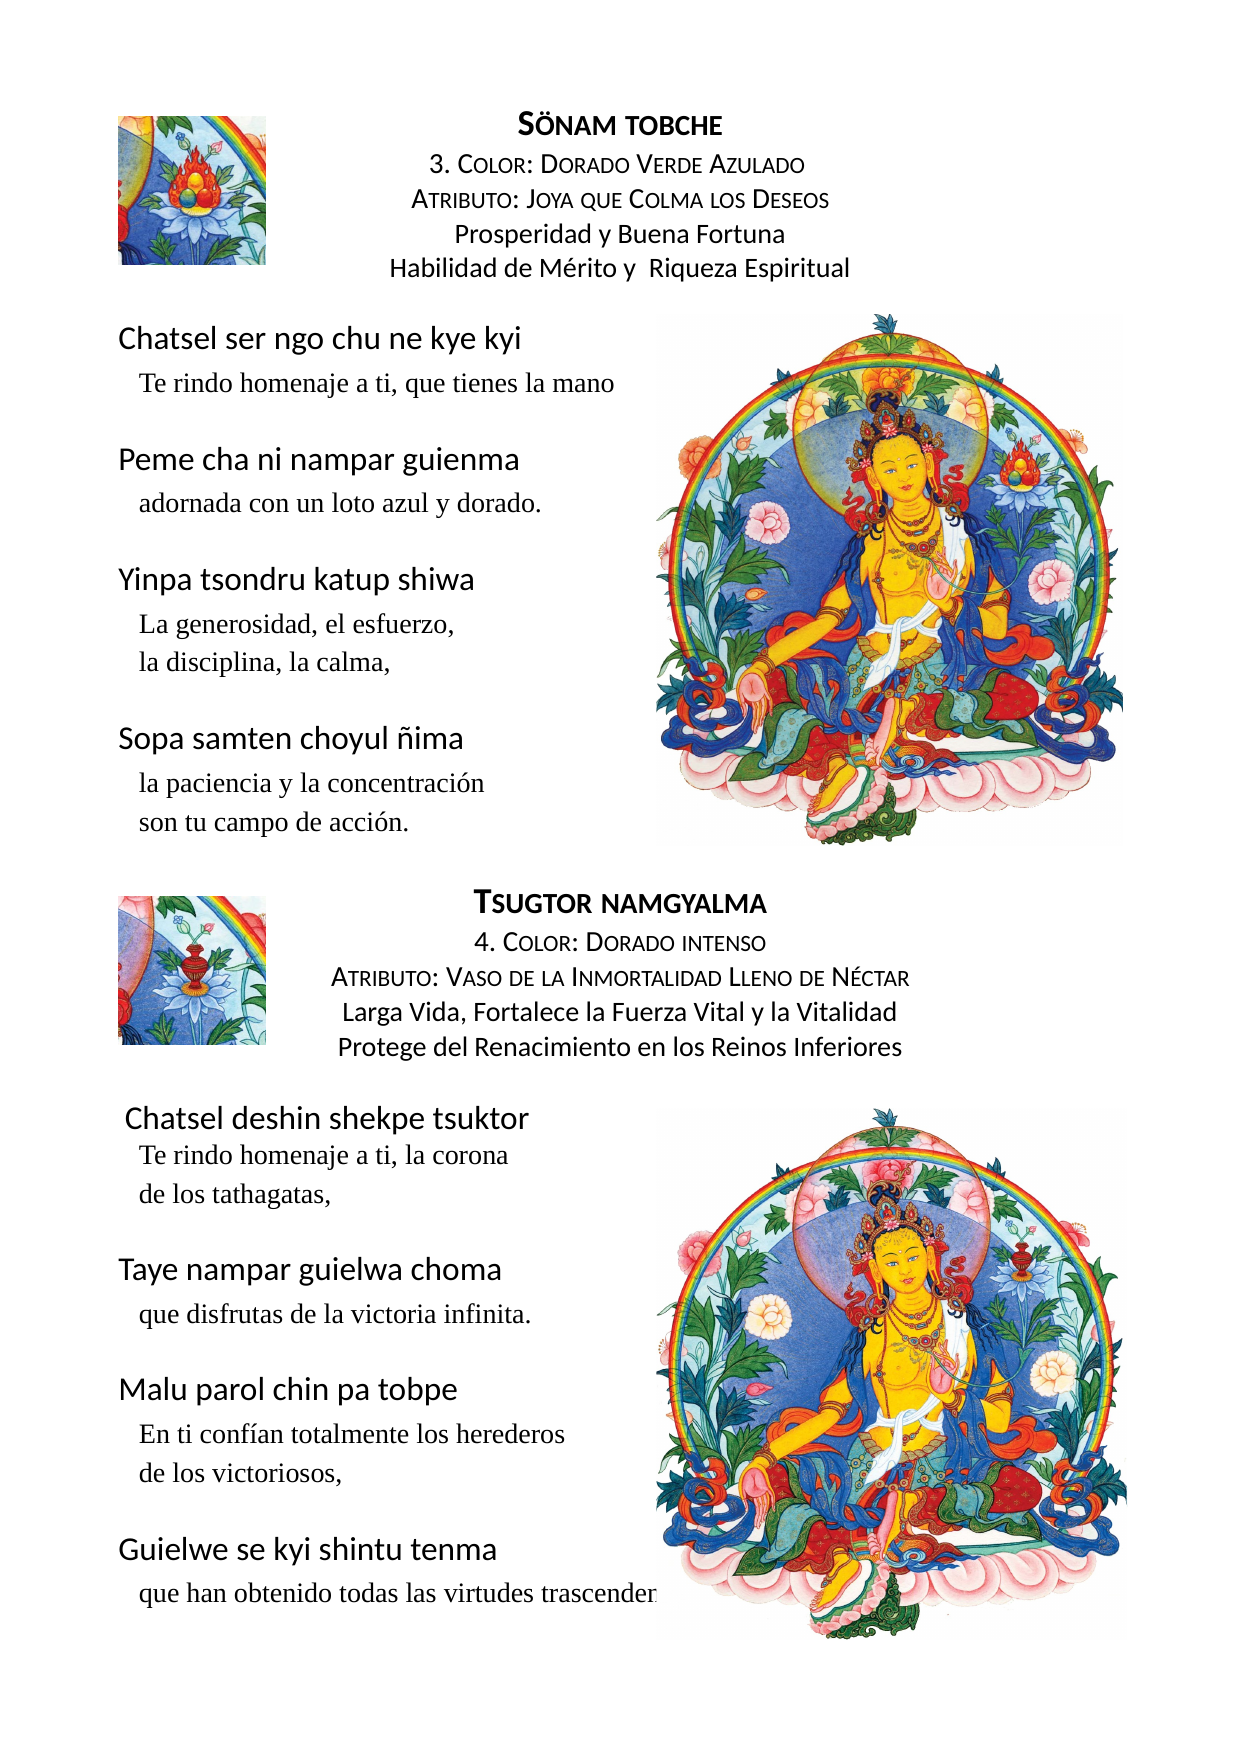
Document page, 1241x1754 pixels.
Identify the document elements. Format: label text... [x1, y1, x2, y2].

text la paciencia y la concentración son tu campo de acción. [139, 766, 1122, 860]
text Tsugtor namgyalma [118, 878, 1122, 923]
text Taye nampar guielwa choma [118, 1248, 656, 1289]
text Prosperidad y Buena Fortuna [266, 216, 1122, 251]
text Peme cha ni nampar guienma [118, 438, 656, 478]
text Habilidad de Mérito y Riqueza Espiritual [118, 251, 1122, 285]
text Te rindo homenaje a ti, que tienes la mano [139, 366, 656, 399]
text Atributo: Joya que Colma los Deseos [266, 181, 1122, 216]
text 3. Color: Dorado Verde Azulado [266, 145, 1122, 181]
text Larga Vida, Fortalece la Fuerza Vital y la Vitalidad [266, 994, 1122, 1028]
picture [656, 1108, 1128, 1640]
text Malu parol chin pa tobpe [118, 1368, 656, 1409]
text En ti confían totalmente los herederos de los victoriosos, [139, 1417, 656, 1488]
text Atributo: Vaso de la Inmortalidad Lleno de Néctar [266, 958, 1122, 994]
text 4. Color: Dorado intenso [266, 923, 1122, 958]
text Protege del Renacimiento en los Reinos Inferiores [118, 1028, 1122, 1063]
text adornada con un loto azul y dorado. [139, 486, 656, 519]
text Sopa samten choyul ñima [118, 717, 656, 758]
picture [656, 314, 1123, 846]
text La generosidad, el esfuerzo, la disciplina, la calma, [139, 607, 656, 678]
text Te rindo homenaje a ti, la corona de los tathagatas, [139, 1138, 656, 1209]
text que disfrutas de la victoria infinita. [139, 1297, 656, 1329]
text que han obtenido todas las virtudes trascendentales. [139, 1576, 656, 1609]
picture [118, 116, 266, 265]
text Chatsel deshin shekpe tsuktor [118, 1097, 1122, 1138]
text Chatsel ser ngo chu ne kye kyi [118, 317, 656, 358]
picture [118, 896, 266, 1045]
text Guielwe se kyi shintu tenma [118, 1527, 656, 1568]
text Sönam tobche [118, 100, 1122, 145]
text Yinpa tsondru katup shiwa [118, 558, 656, 598]
